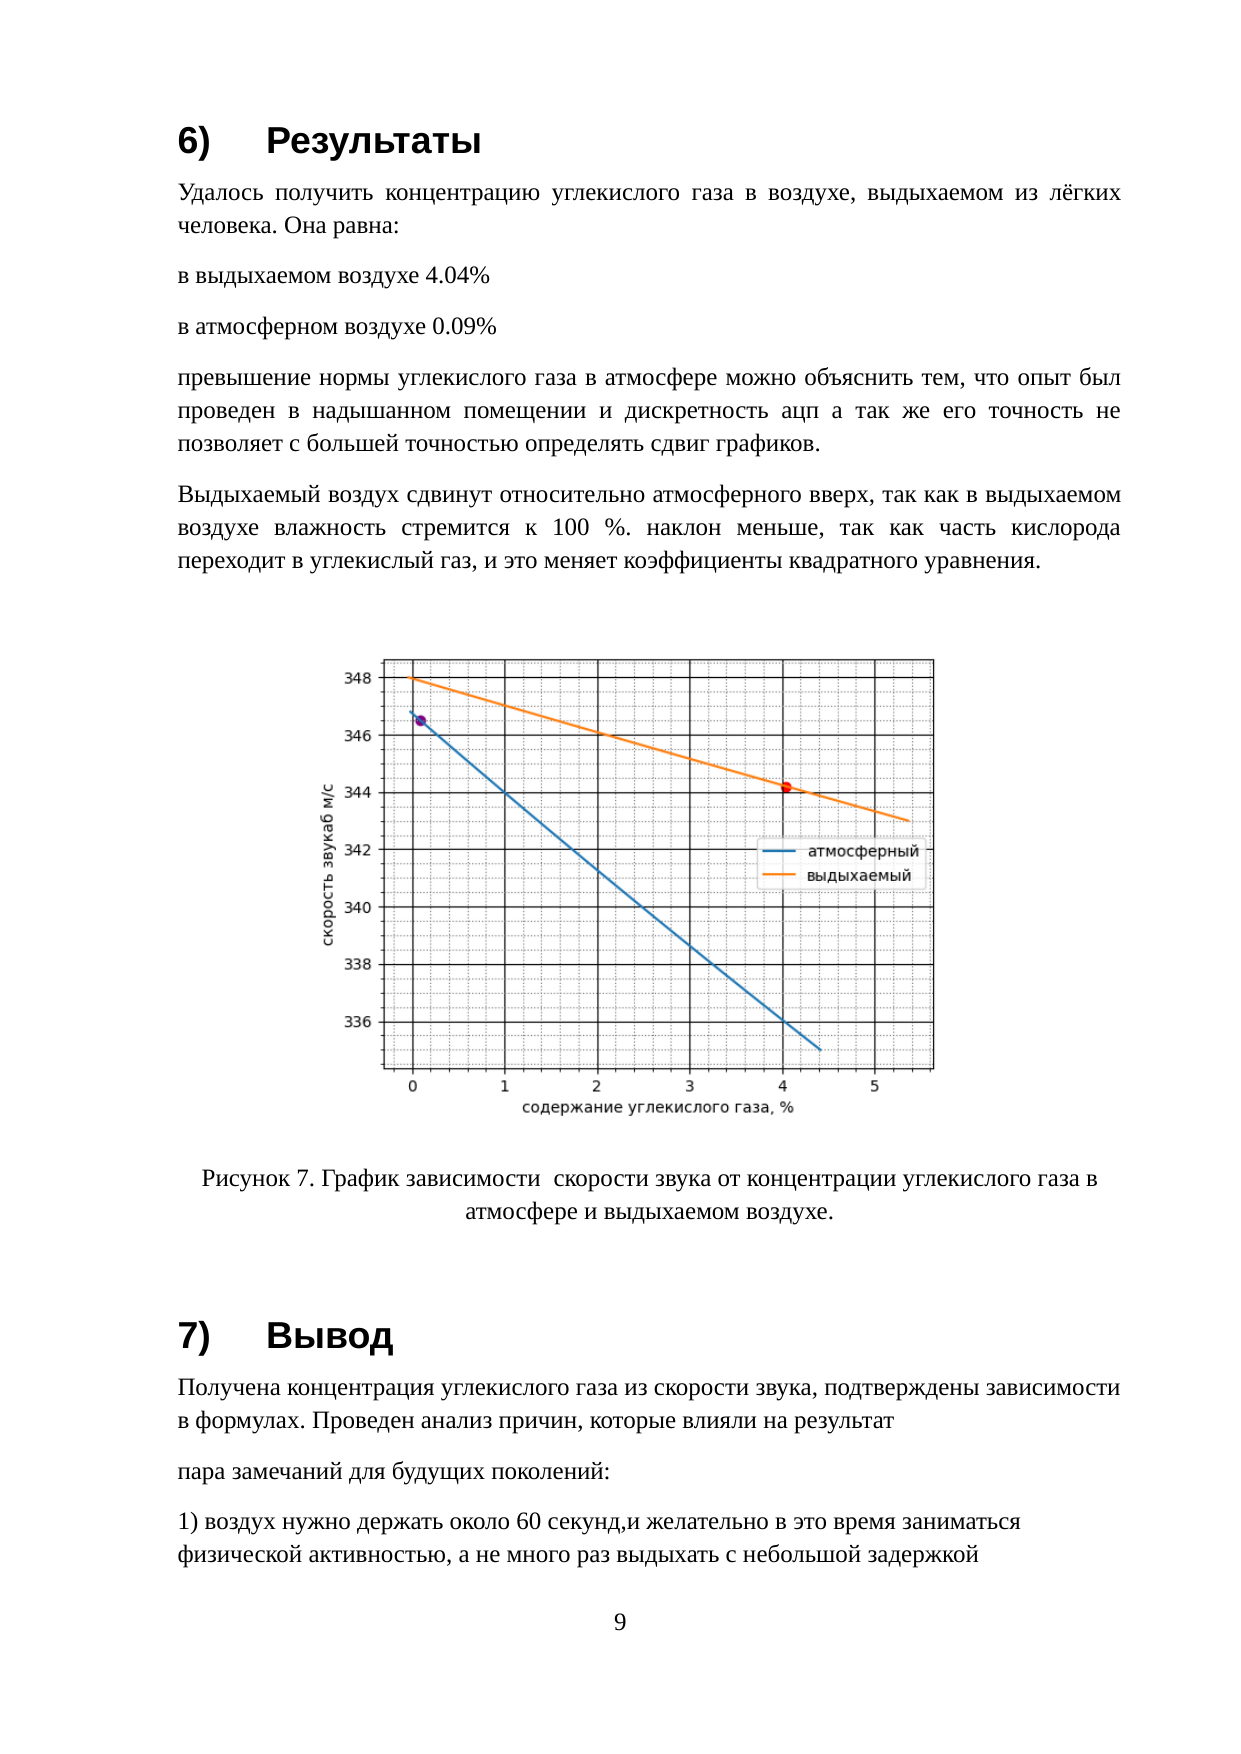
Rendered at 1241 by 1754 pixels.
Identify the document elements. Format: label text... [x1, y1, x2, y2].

subtitle Результаты [177, 118, 1093, 161]
text Получена концентрация углекислого газа из скорости звука, подтверждены зависимости в формулах. Проведен анализ причин, которые влияли на результат [177, 1372, 1122, 1434]
text в атмосферном воздухе 0.09% [177, 311, 1122, 340]
subtitle Вывод [177, 1313, 1093, 1357]
text Выдыхаемый воздух сдвинут относительно атмосферного вверх, так как в выдыхаемом воздухе влажность стремится к 100 %. наклон меньше, так как часть кислорода переходит в углекислый газ, и это меняет коэффициенты квадратного уравнения. [177, 479, 1122, 573]
text в выдыхаемом воздухе 4.04% [177, 260, 1122, 289]
text 1) воздух нужно держать около 60 секунд,и желательно в это время заниматься физической активностью, а не много раз выдыхать с небольшой задержкой [177, 1506, 1122, 1568]
text Рисунок 7. График зависимости скорости звука от концентрации углекислого газа в атмосфере и выдыхаемом воздухе. [177, 1163, 1122, 1225]
picture [295, 595, 1004, 1127]
text пара замечаний для будущих поколений: [177, 1456, 1122, 1484]
text Удалось получить концентрацию углекислого газа в воздухе, выдыхаемом из лёгких человека. Она равна: [177, 177, 1122, 238]
text превышение нормы углекислого газа в атмосфере можно объяснить тем, что опыт был проведен в надышанном помещении и дискретность ацп а так же его точность не позволяет с большей точностью определять сдвиг графиков. [177, 362, 1122, 457]
